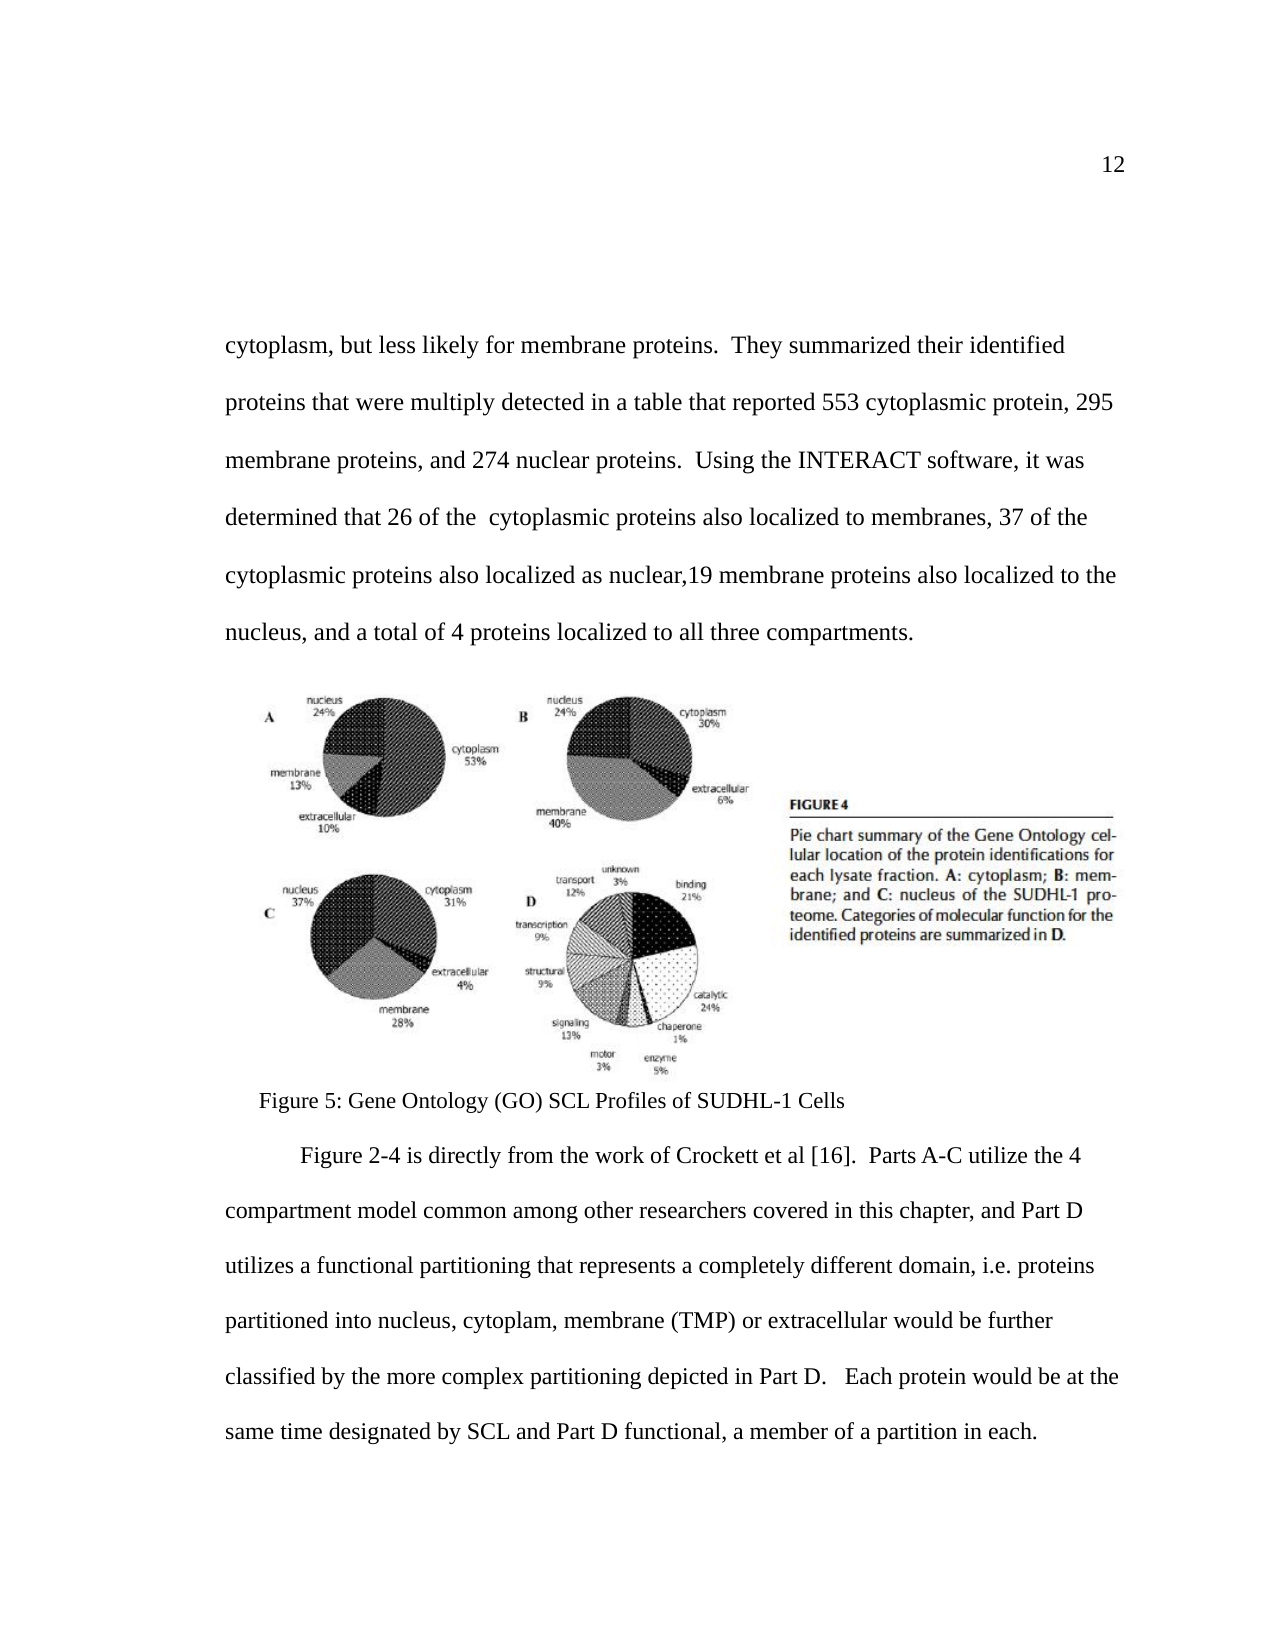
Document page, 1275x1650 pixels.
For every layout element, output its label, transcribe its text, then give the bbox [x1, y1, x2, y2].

text Figure 2-4 is directly from the work of Crockett et al [16]. Parts A-C utilize the 4 compartment model common among other researchers covered in this chapter, and Part D utilizes a functional partitioning that represents a completely different domain, i.e. proteins partitioned into nucleus, cytoplam, membrane (TMP) or extracellular would be further classified by the more complex partitioning depicted in Part D. Each protein would be at the same time designated by SCL and Part D functional, a member of a partition in each. [225, 675, 1125, 1444]
picture [258, 675, 1129, 1087]
text cytoplasm, but less likely for membrane proteins. They summarized their identified proteins that were multiply detected in a table that reported 553 cytoplasmic protein, 295 membrane proteins, and 274 nuclear proteins. Using the INTERACT software, it was determined that 26 of the cytoplasmic proteins also localized to membranes, 37 of the cytoplasmic proteins also localized as nuclear,19 membrane proteins also localized to the nucleus, and a total of 4 proteins localized to all three compartments. [225, 330, 1125, 646]
text Figure 5: Gene Ontology (GO) SCL Profiles of SUDHL-1 Cells [259, 1087, 1129, 1113]
